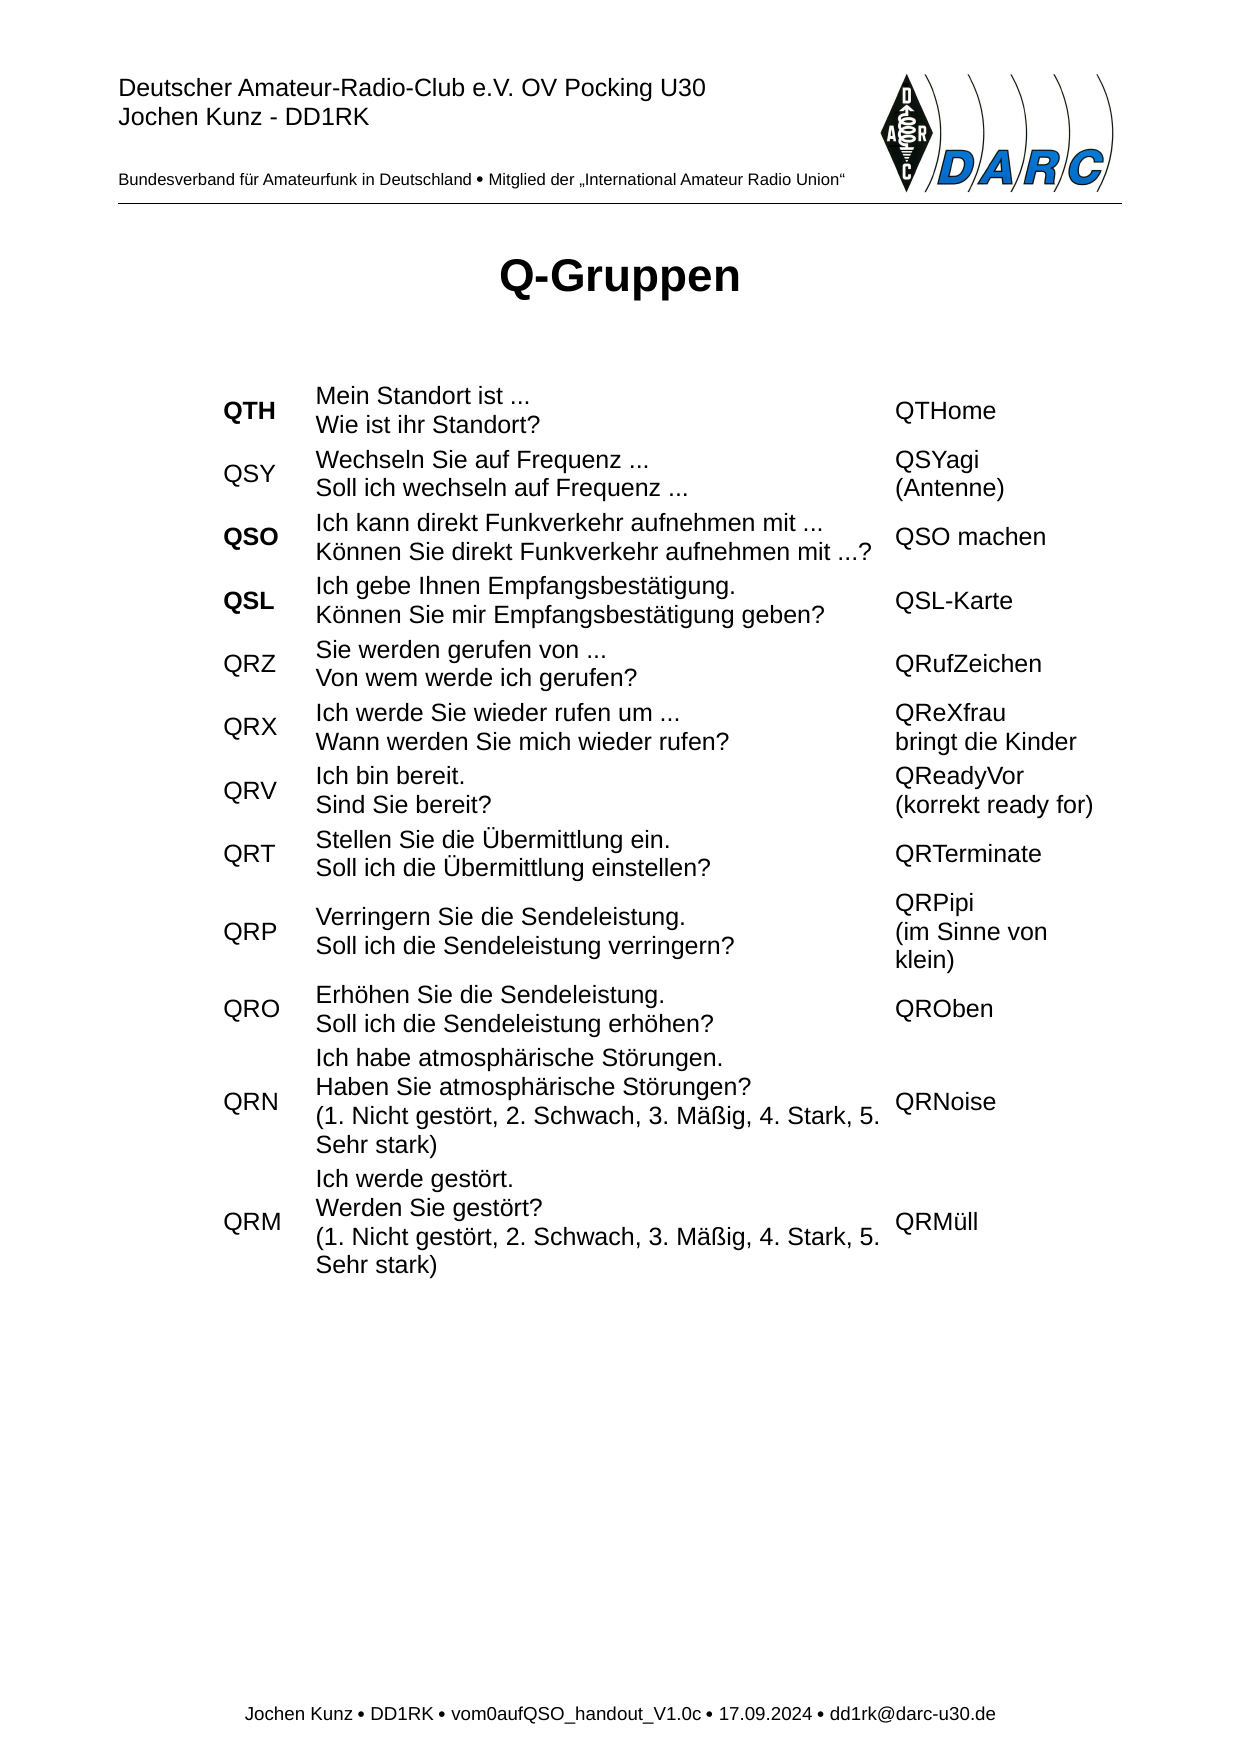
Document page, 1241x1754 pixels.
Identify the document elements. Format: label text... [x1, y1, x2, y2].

table_cell QRPipi (im Sinne von klein) [892, 885, 1111, 977]
table_header Mein Standort ist ... Wie ist ihr Standort? [313, 379, 892, 442]
table_cell Ich werde Sie wieder rufen um ... Wann werden Sie mich wieder rufen? [313, 695, 892, 758]
table_cell QRX [220, 695, 312, 758]
table_cell QRNoise [892, 1041, 1111, 1161]
table_cell Ich gebe Ihnen Empfangsbestätigung. Können Sie mir Empfangsbestätigung geben? [313, 569, 892, 632]
table_cell Stellen Sie die Übermittlung ein. Soll ich die Übermittlung einstellen? [313, 822, 892, 885]
table_cell Ich bin bereit. Sind Sie bereit? [313, 759, 892, 822]
table_cell QRZ [220, 632, 312, 695]
table_cell QSL-Karte [892, 569, 1111, 632]
table_cell QReXfrau bringt die Kinder [892, 695, 1111, 758]
table_cell QSL [220, 569, 312, 632]
table_header QTH [220, 379, 312, 442]
table_cell QRO [220, 977, 312, 1041]
table_cell QSO machen [892, 505, 1111, 568]
table_cell QROben [892, 977, 1111, 1041]
table_cell QReadyVor (korrekt ready for) [892, 759, 1111, 822]
table_cell Ich kann direkt Funkverkehr aufnehmen mit ... Können Sie direkt Funkverkehr aufnehmen mit ...? [313, 505, 892, 568]
subtitle Q-Gruppen [118, 248, 1122, 301]
table_cell Wechseln Sie auf Frequenz ... Soll ich wechseln auf Frequenz ... [313, 442, 892, 505]
table_cell Sie werden gerufen von ... Von wem werde ich gerufen? [313, 632, 892, 695]
table_cell QRTerminate [892, 822, 1111, 885]
table_cell QRM [220, 1161, 312, 1282]
table_cell QSYagi (Antenne) [892, 442, 1111, 505]
table_cell Erhöhen Sie die Sendeleistung. Soll ich die Sendeleistung erhöhen? [313, 977, 892, 1041]
table_cell QSO [220, 505, 312, 568]
table_cell Ich werde gestört. Werden Sie gestört? (1. Nicht gestört, 2. Schwach, 3. Mäßig, 4. Stark, 5. Sehr stark) [313, 1161, 892, 1282]
table_cell Verringern Sie die Sendeleistung. Soll ich die Sendeleistung verringern? [313, 885, 892, 977]
table_cell QRMüll [892, 1161, 1111, 1282]
picture [879, 71, 1115, 197]
table_cell QSY [220, 442, 312, 505]
table_cell QRN [220, 1041, 312, 1161]
table_cell QRufZeichen [892, 632, 1111, 695]
table_header QTHome [892, 379, 1111, 442]
table_cell QRV [220, 759, 312, 822]
table_cell QRT [220, 822, 312, 885]
table_cell QRP [220, 885, 312, 977]
table_cell Ich habe atmosphärische Störungen. Haben Sie atmosphärische Störungen? (1. Nicht gestört, 2. Schwach, 3. Mäßig, 4. Stark, 5. Sehr stark) [313, 1041, 892, 1161]
